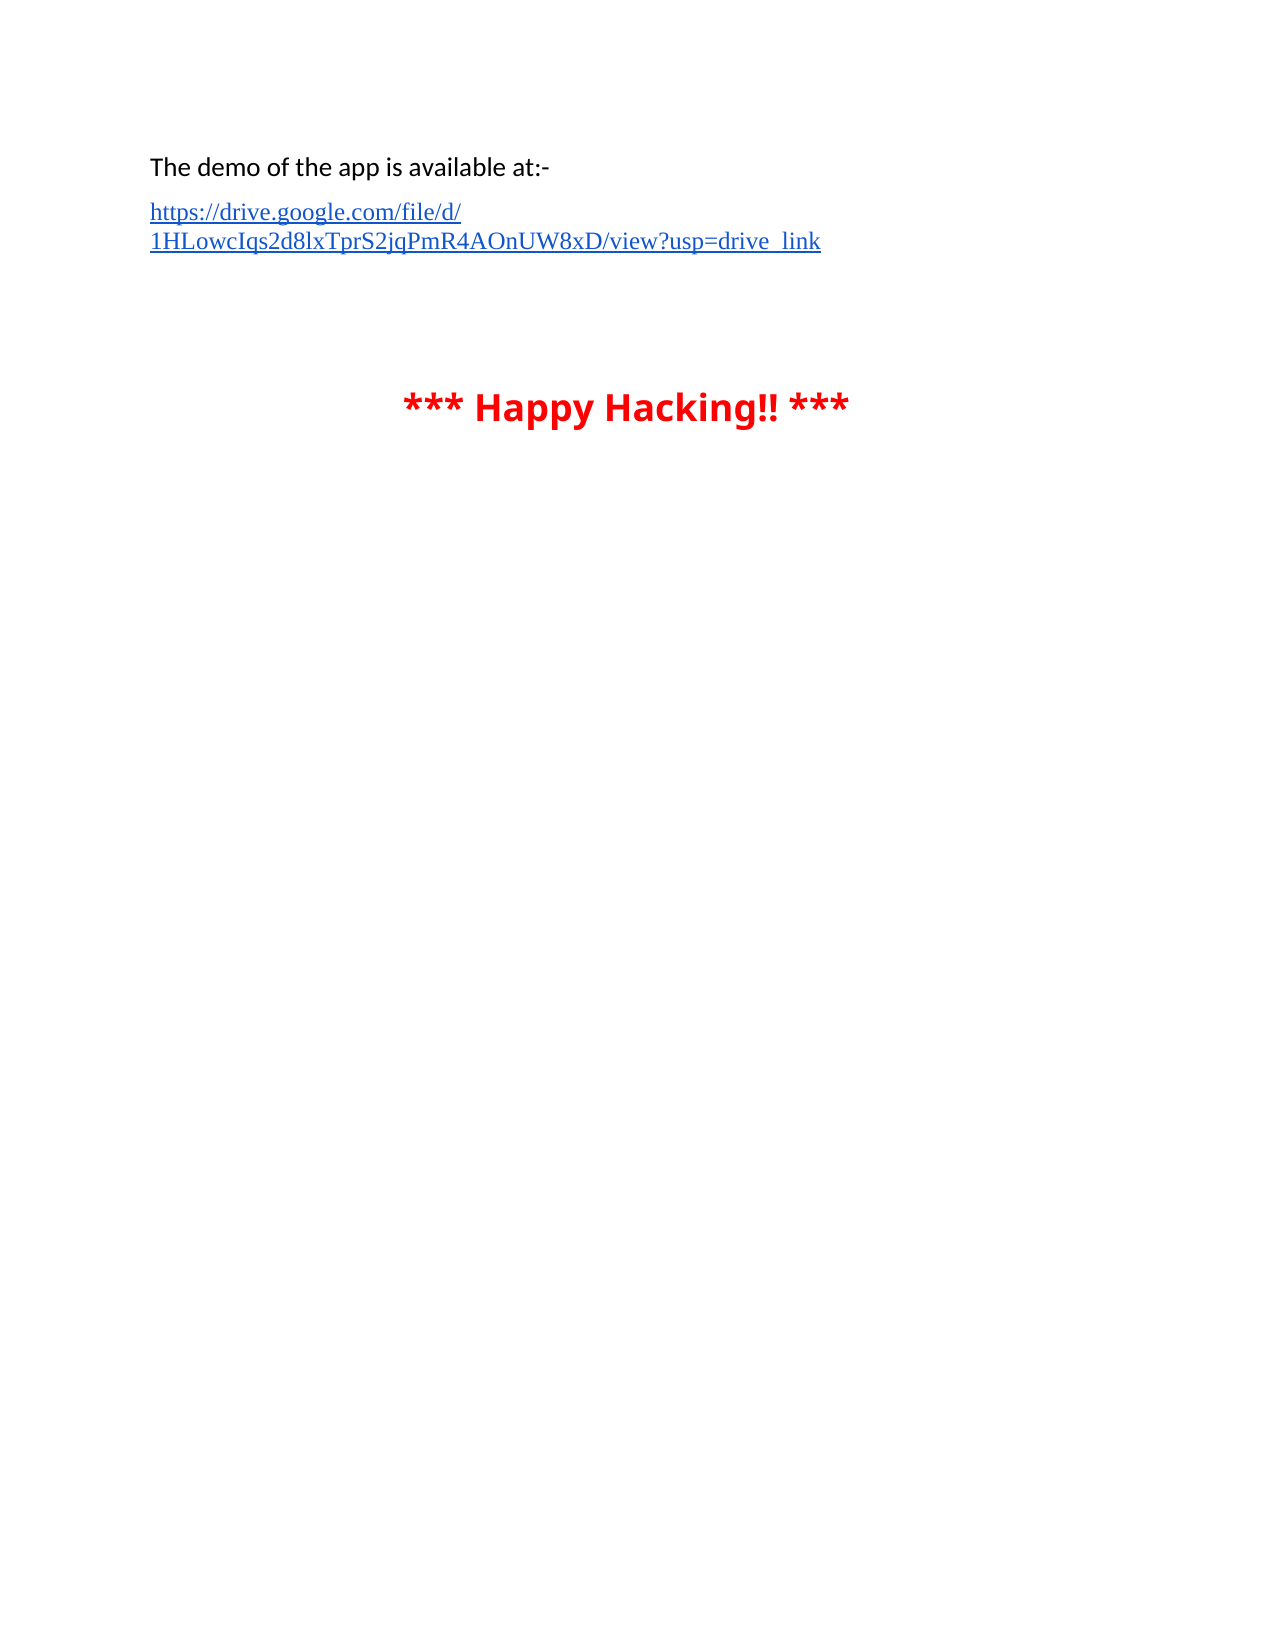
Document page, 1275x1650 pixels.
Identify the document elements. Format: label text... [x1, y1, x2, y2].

text https://drive.google.com/file/d/1HLowcIqs2d8lxTprS2jqPmR4AOnUW8xD/view?usp=drive_link [150, 197, 882, 255]
text *** Happy Hacking!! *** [150, 381, 1125, 432]
text The demo of the app is available at:- [150, 150, 882, 183]
